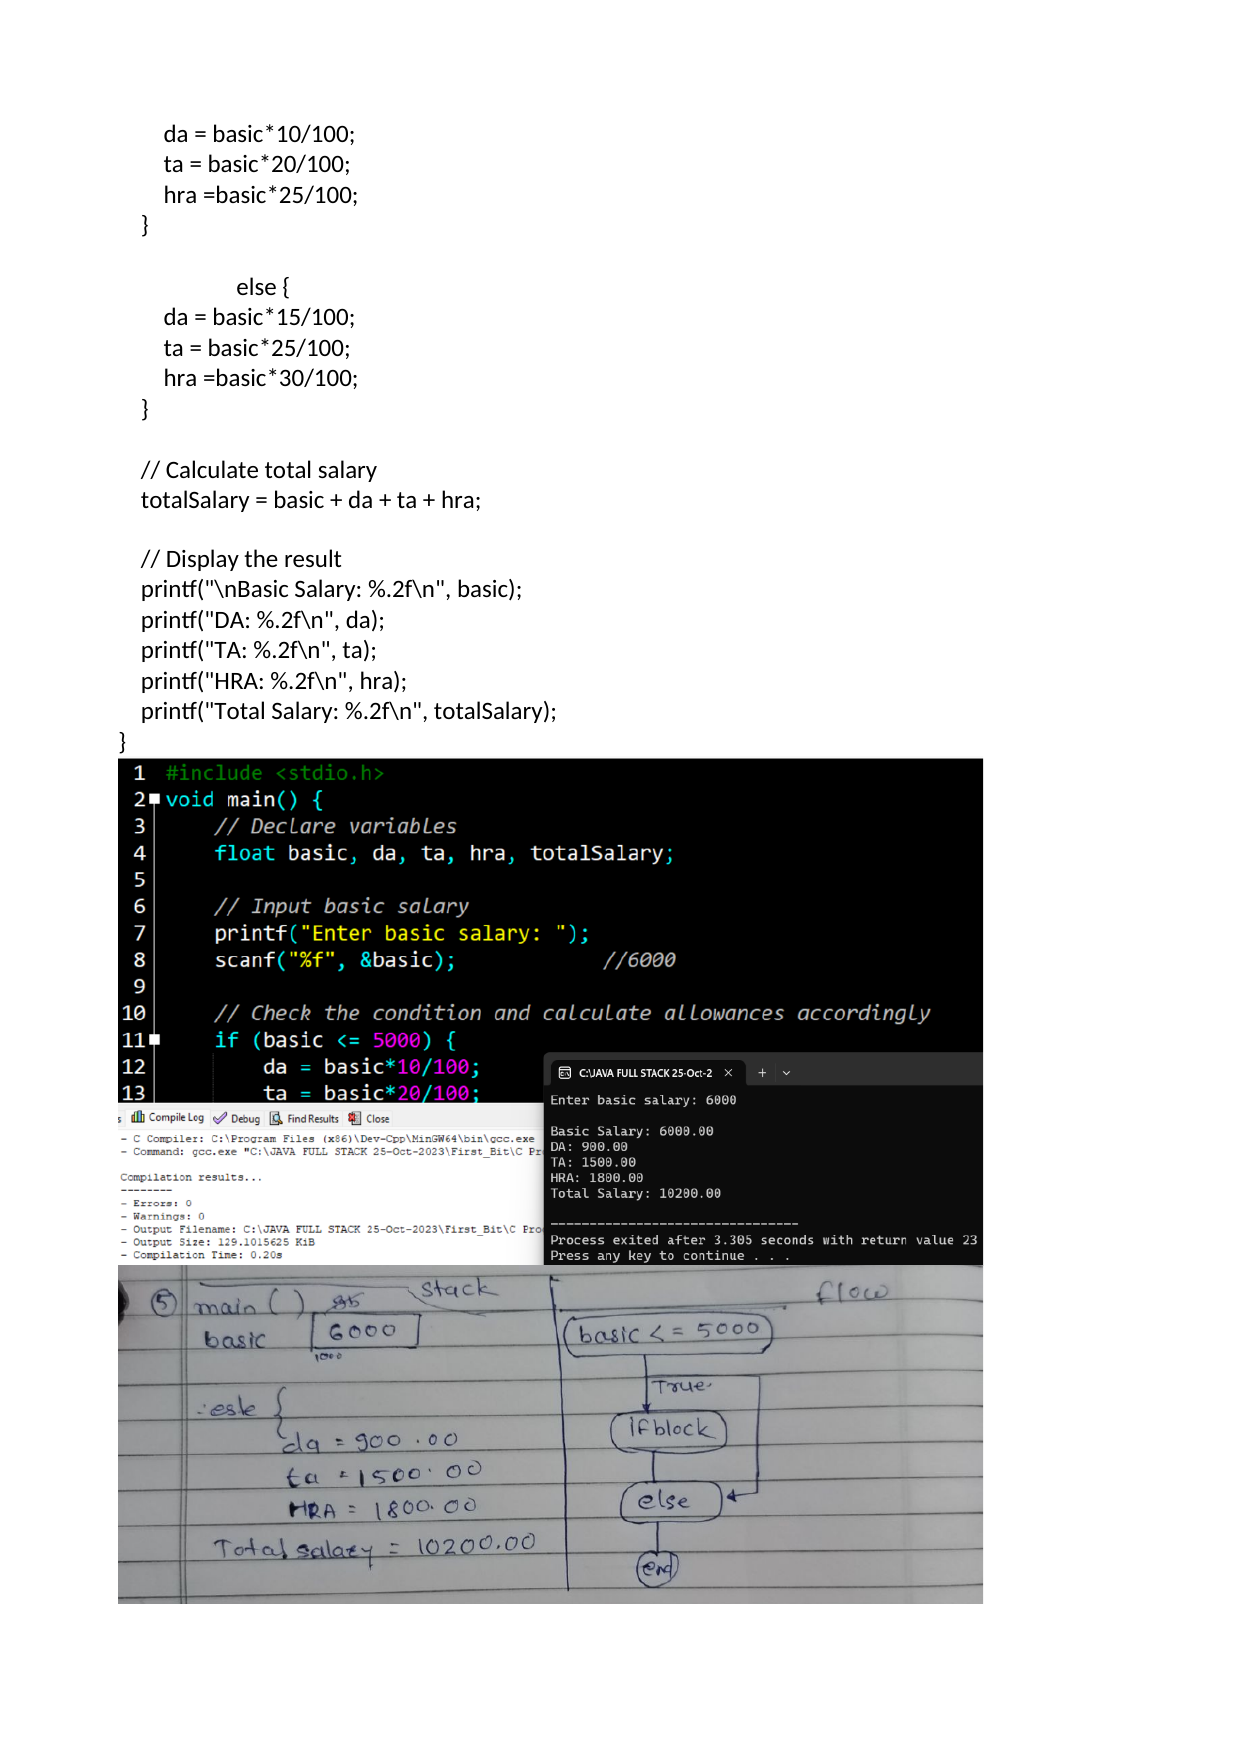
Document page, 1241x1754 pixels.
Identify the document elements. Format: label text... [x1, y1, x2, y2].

text // Display the result [118, 543, 1122, 573]
text else { [118, 271, 1122, 301]
text printf("TA: %.2f\n", ta); [118, 634, 1122, 665]
text printf("DA: %.2f\n", da); [118, 604, 1122, 634]
text // Calculate total salary [118, 454, 1122, 484]
text da = basic*15/100; [118, 301, 1122, 332]
text hra =basic*30/100; [118, 362, 1122, 393]
text } [118, 393, 1122, 423]
text } [118, 210, 1122, 240]
text ta = basic*20/100; [118, 149, 1122, 179]
text ta = basic*25/100; [118, 332, 1122, 362]
text hra =basic*25/100; [118, 179, 1122, 210]
text printf("Total Salary: %.2f\n", totalSalary); [118, 696, 1122, 726]
text printf("HRA: %.2f\n", hra); [118, 665, 1122, 696]
text } [118, 726, 1122, 757]
text printf("\nBasic Salary: %.2f\n", basic); [118, 573, 1122, 604]
text totalSalary = basic + da + ta + hra; [118, 484, 1122, 515]
text da = basic*10/100; [118, 118, 1122, 149]
